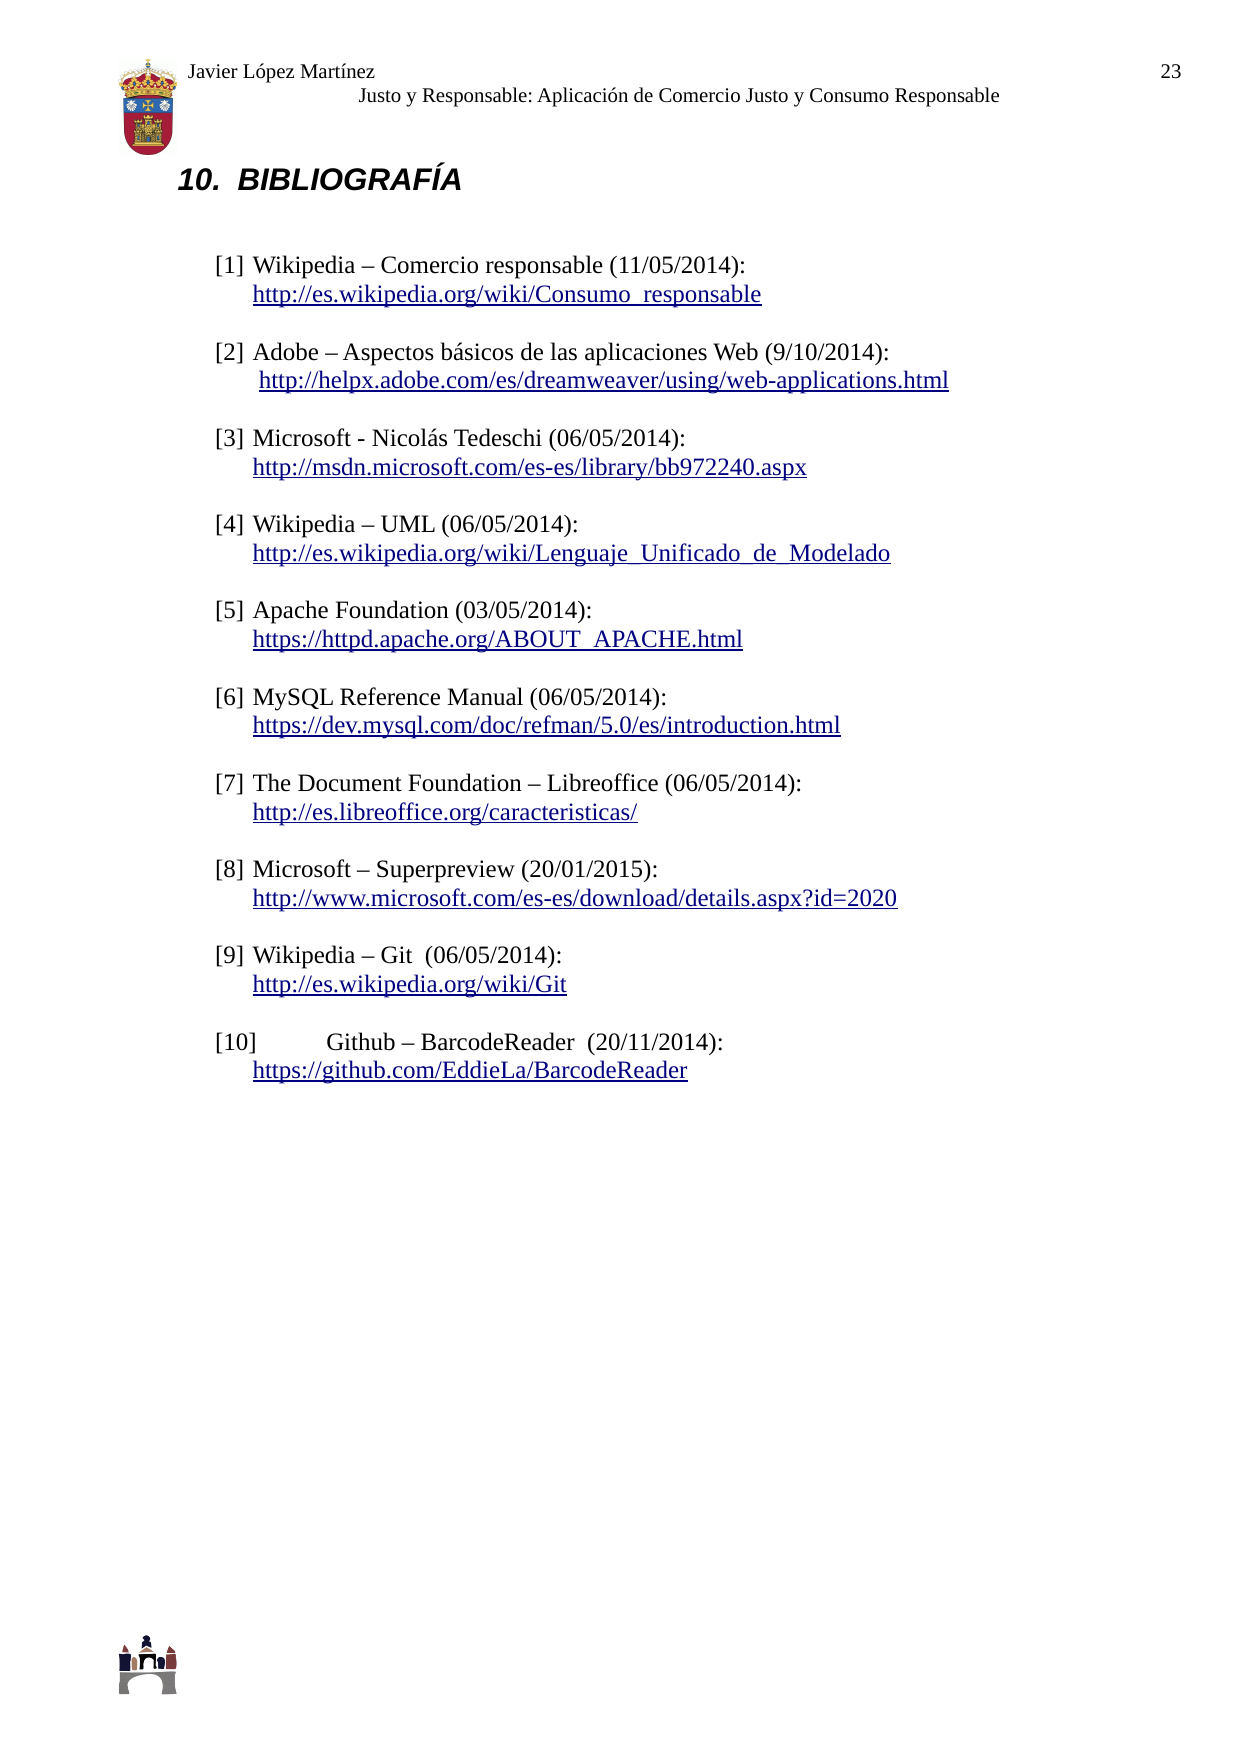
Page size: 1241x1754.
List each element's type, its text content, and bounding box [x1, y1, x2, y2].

list https://github.com/EddieLa/BarcodeReader [215, 1055, 1181, 1084]
list http://msdn.microsoft.com/es-es/library/bb972240.aspx [215, 452, 1181, 509]
list Adobe – Aspectos básicos de las aplicaciones Web (9/10/2014): [215, 337, 1181, 365]
list The Document Foundation – Libreoffice (06/05/2014): [215, 768, 1181, 797]
list https://httpd.apache.org/ABOUT_APACHE.html [215, 624, 1181, 653]
list http://www.microsoft.com/es-es/download/details.aspx?id=2020 [215, 883, 1181, 912]
list Microsoft – Superpreview (20/01/2015): [215, 854, 1181, 883]
list http://es.wikipedia.org/wiki/Git [215, 969, 1181, 1027]
picture [118, 1634, 178, 1695]
list Wikipedia – UML (06/05/2014): [215, 509, 1181, 538]
list MySQL Reference Manual (06/05/2014): [215, 682, 1181, 710]
picture [118, 59, 178, 155]
list http://es.wikipedia.org/wiki/Lenguaje_Unificado_de_Modelado [215, 538, 1181, 567]
list http://es.libreoffice.org/caracteristicas/ [215, 797, 1181, 825]
list Wikipedia – Git (06/05/2014): [215, 940, 1181, 969]
list http://es.wikipedia.org/wiki/Consumo_responsable [215, 279, 1181, 337]
subtitle BIBLIOGRAFÍA [177, 161, 1181, 197]
list http://helpx.adobe.com/es/dreamweaver/using/web-applications.html [215, 365, 1181, 423]
list Microsoft - Nicolás Tedeschi (06/05/2014): [215, 423, 1181, 452]
list https://dev.mysql.com/doc/refman/5.0/es/introduction.html [215, 710, 1181, 739]
list Github – BarcodeReader (20/11/2014): [215, 1027, 1181, 1055]
list Wikipedia – Comercio responsable (11/05/2014): [215, 250, 1181, 279]
list Apache Foundation (03/05/2014): [215, 595, 1181, 624]
